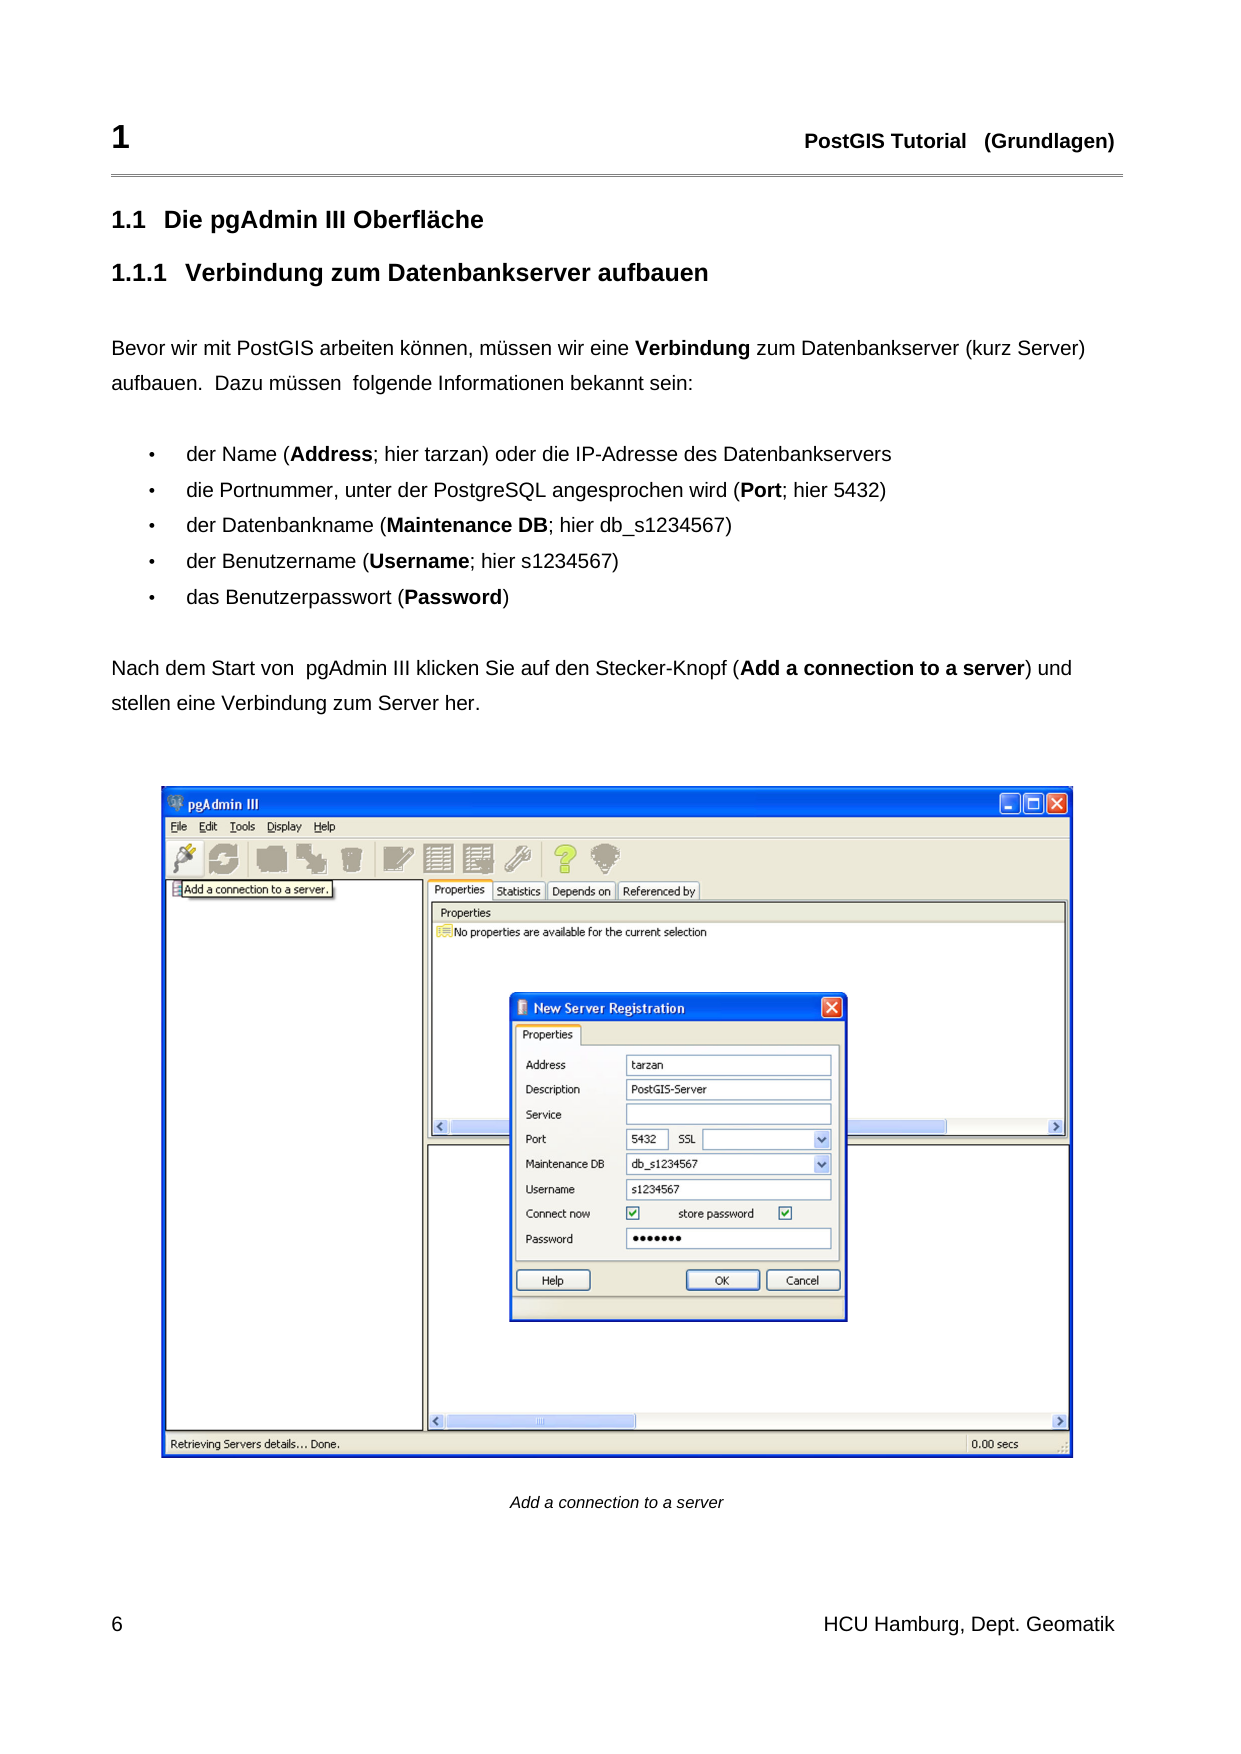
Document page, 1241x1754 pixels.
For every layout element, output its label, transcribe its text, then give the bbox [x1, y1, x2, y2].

list der Name (Address; hier tarzan) oder die IP-Adresse des Datenbankservers [148, 443, 1123, 466]
text Add a connection to a server [111, 1494, 1123, 1512]
subtitle Verbindung zum Datenbankserver aufbauen [111, 259, 1123, 287]
list der Datenbankname (Maintenance DB; hier db_s1234567) [148, 514, 1123, 537]
text Nach dem Start von pgAdmin III klicken Sie auf den Stecker-Knopf (Add a connection to a server) und stellen eine Verbindung zum Server her. [111, 657, 1123, 715]
list die Portnummer, unter der PostgreSQL angesprochen wird (Port; hier 5432) [148, 478, 1123, 502]
picture [161, 786, 1074, 1458]
list das Benutzerpasswort (Password) [148, 586, 1123, 609]
list der Benutzername (Username; hier s1234567) [148, 550, 1123, 573]
subtitle Die pgAdmin III Oberfläche [111, 206, 1123, 234]
text Bevor wir mit PostGIS arbeiten können, müssen wir eine Verbindung zum Datenbankserver (kurz Server) aufbauen. Dazu müssen folgende Informationen bekannt sein: [111, 336, 1123, 394]
